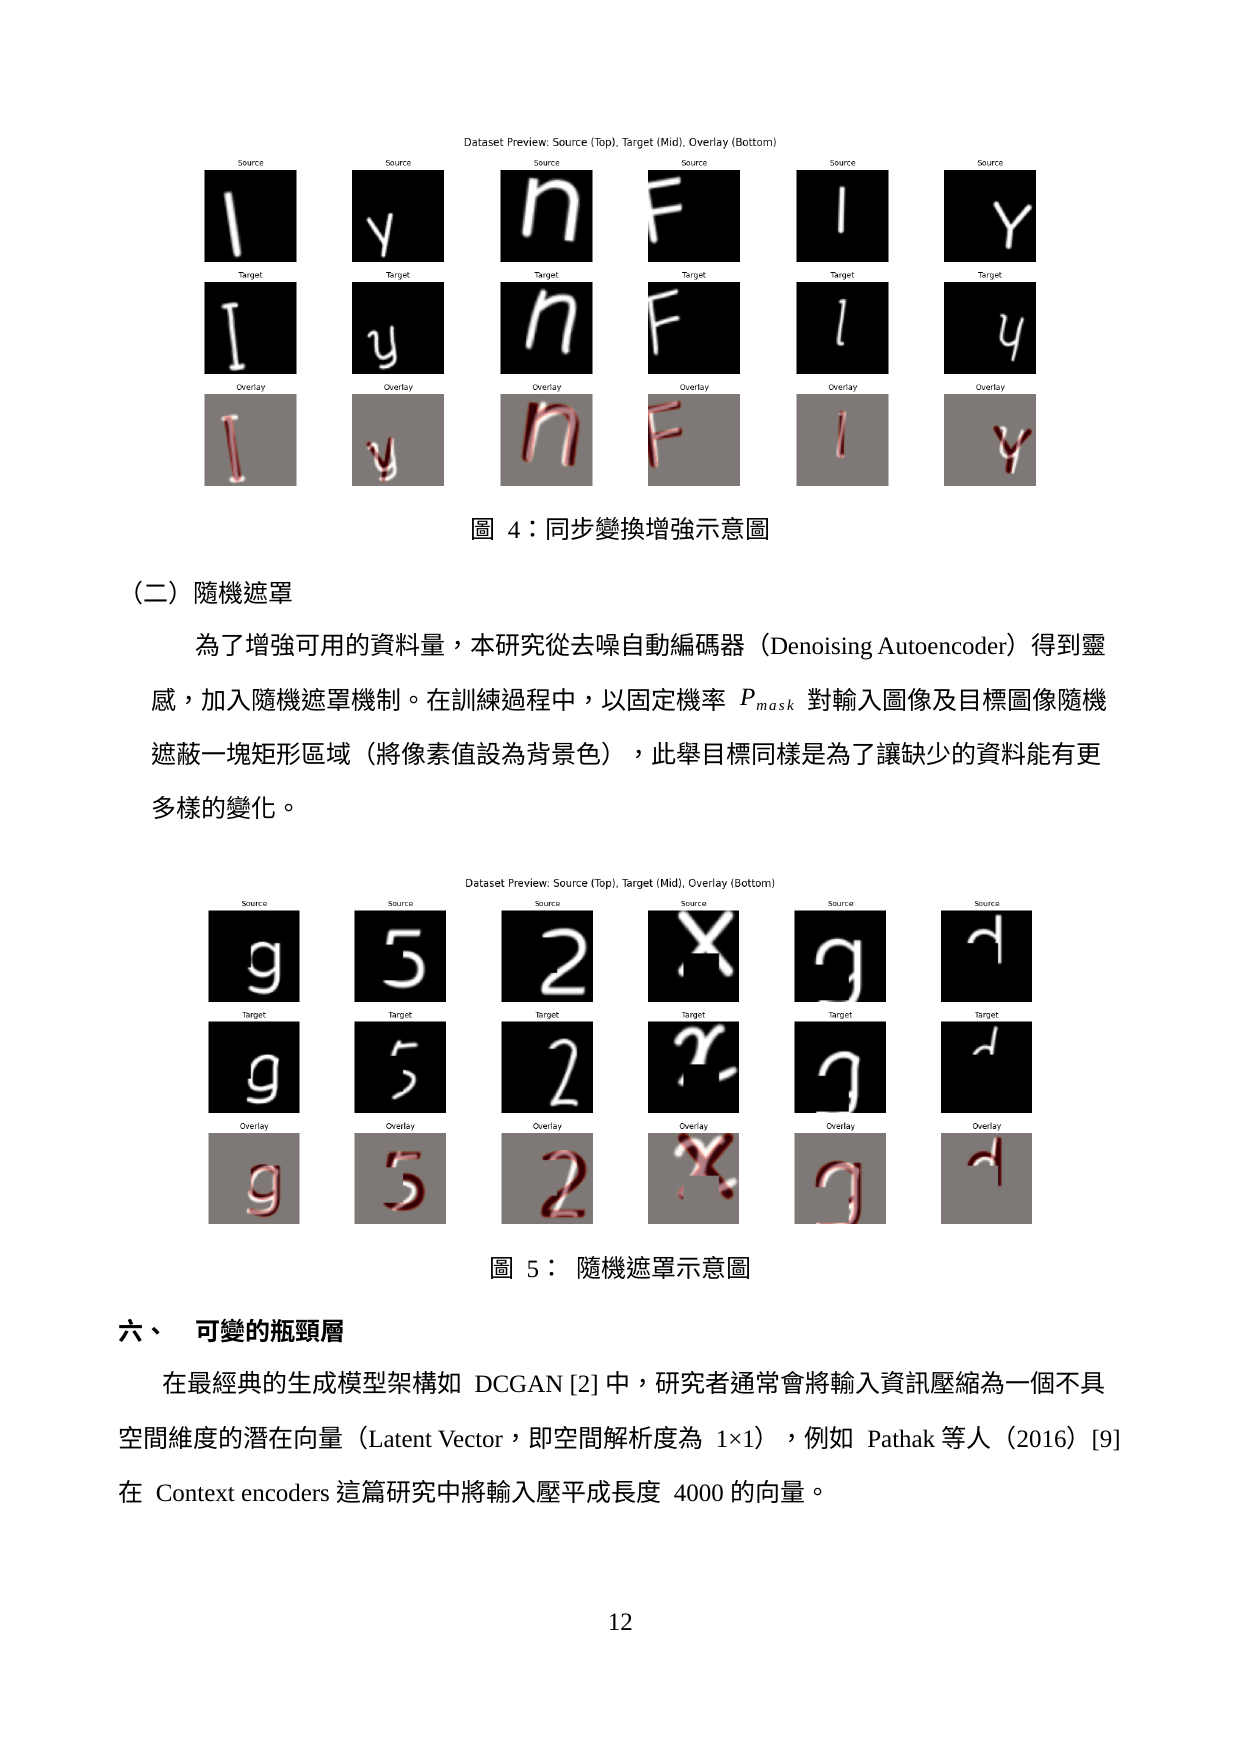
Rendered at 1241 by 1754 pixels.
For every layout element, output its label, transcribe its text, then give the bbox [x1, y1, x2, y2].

text 在最經典的生成模型架構如 DCGAN [2] 中，研究者通常會將輸入資訊壓縮為一個不具空間維度的潛在向量（Latent Vector，即空間解析度為 1×1），例如 Pathak 等人（2016）[9] 在 Context encoders 這篇研究中將輸入壓平成長度 4000 的向量。 [118, 1364, 1122, 1509]
text 圖 4：同步變換增強示意圖 [130, 131, 1110, 546]
subtitle 可變的瓶頸層 [118, 1311, 1122, 1348]
subtitle 隨機遮罩 [118, 573, 1122, 609]
text 為了增強可用的資料量，本研究從去噪自動編碼器（Denoising Autoencoder）得到靈感，加入隨機遮罩機制。在訓練過程中，以固定機率 對輸入圖像及目標圖像隨機遮蔽一塊矩形區域（將像素值設為背景色），此舉目標同樣是為了讓缺少的資料能有更多樣的變化。 [151, 626, 1122, 825]
picture [198, 131, 1042, 492]
picture [202, 872, 1038, 1230]
text 圖 5： 隨機遮罩示意圖 [203, 1230, 1037, 1284]
